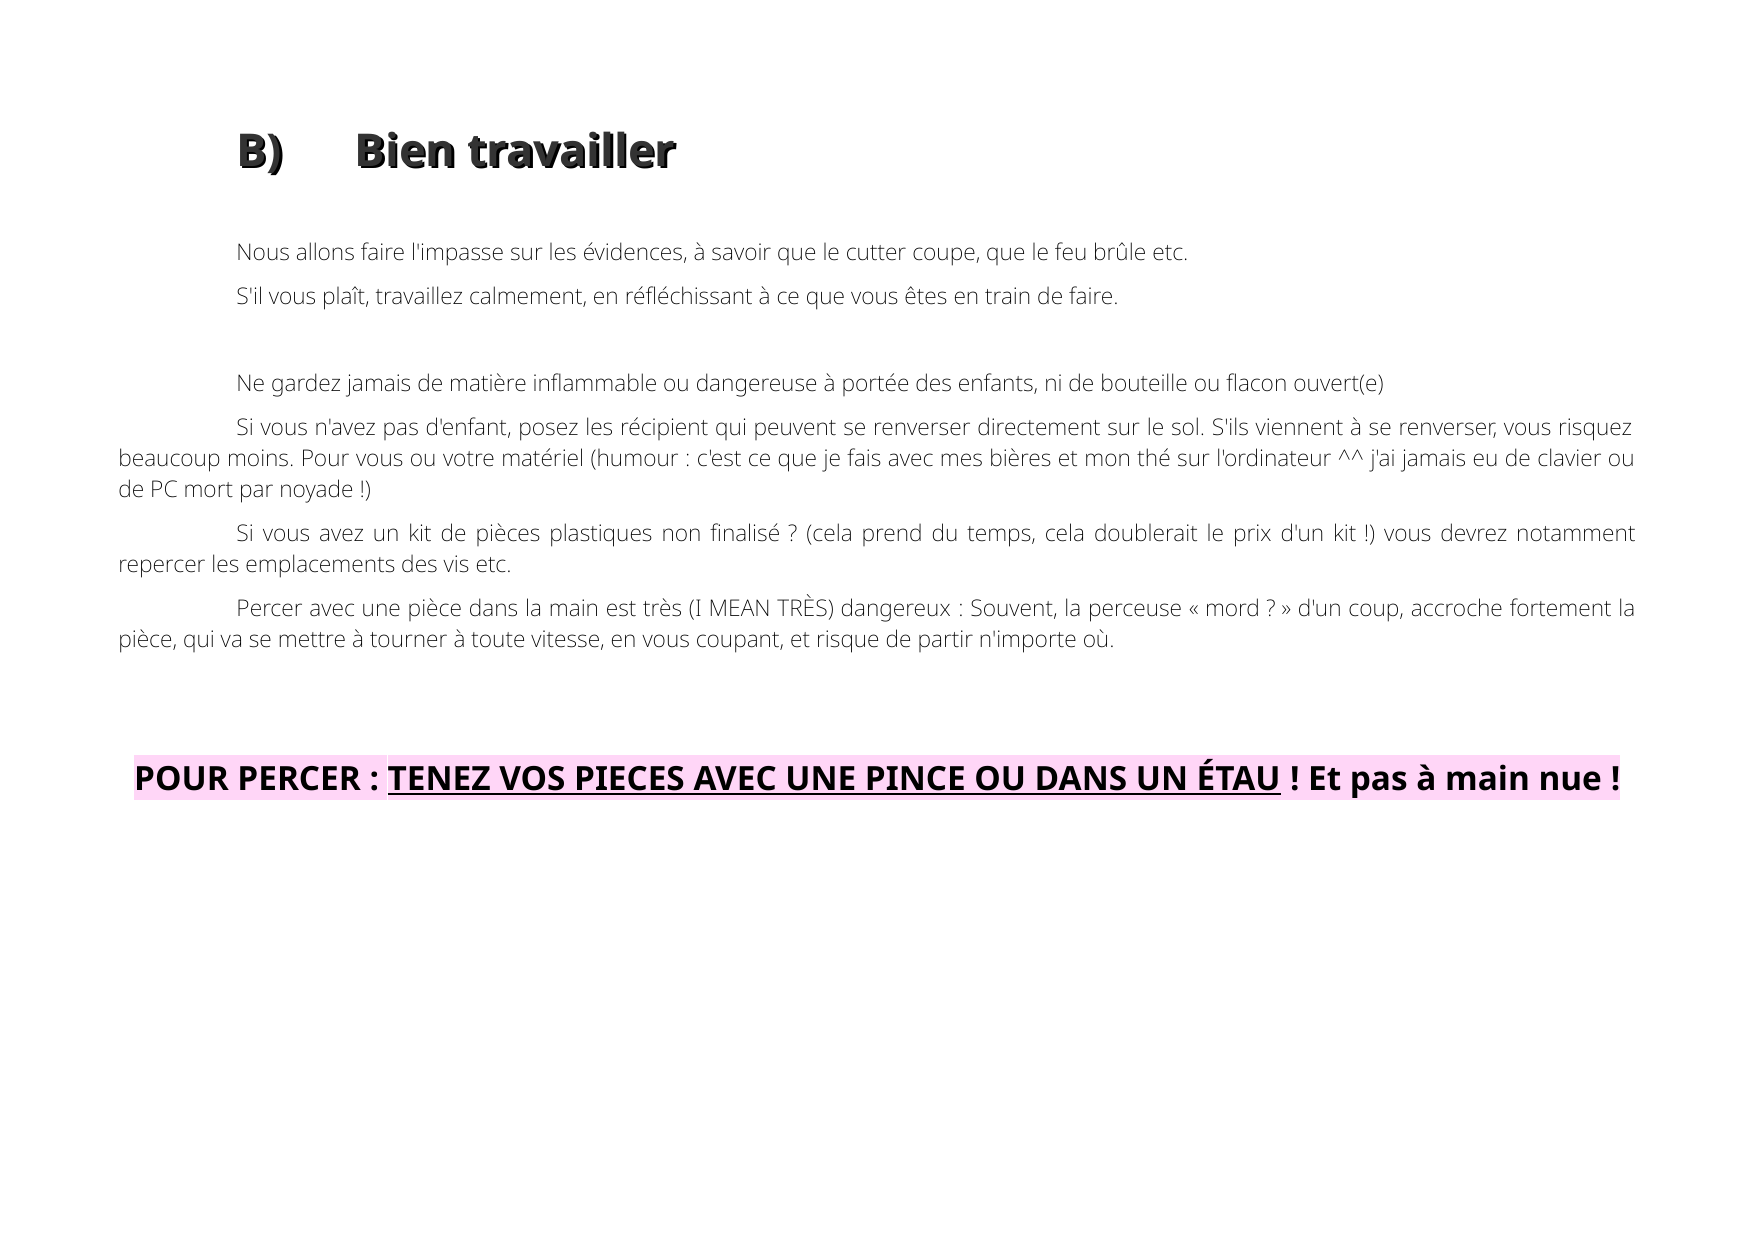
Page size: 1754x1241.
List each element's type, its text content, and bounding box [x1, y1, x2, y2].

text Nous allons faire l'impasse sur les évidences, à savoir que le cutter coupe, que le feu brûle etc. [118, 236, 1636, 267]
text Ne gardez jamais de matière inflammable ou dangereuse à portée des enfants, ni de bouteille ou flacon ouvert(e) [118, 367, 1636, 398]
text Si vous n'avez pas d'enfant, posez les récipient qui peuvent se renverser directement sur le sol. S'ils viennent à se renverser, vous risquez beaucoup moins. Pour vous ou votre matériel (humour : c'est ce que je fais avec mes bières et mon thé sur l'ordinateur ^^ j'ai jamais eu de clavier ou de PC mort par noyade !) [118, 411, 1636, 505]
subtitle Bien travailler [118, 118, 1636, 180]
text POUR PERCER : TENEZ VOS PIECES AVEC UNE PINCE OU DANS UN ÉTAU ! Et pas à main nue ! [118, 755, 1636, 800]
text S'il vous plaît, travaillez calmement, en réfléchissant à ce que vous êtes en train de faire. [118, 280, 1636, 311]
text Percer avec une pièce dans la main est très (I MEAN TRÈS) dangereux : Souvent, la perceuse « mord ? » d'un coup, accroche fortement la pièce, qui va se mettre à tourner à toute vitesse, en vous coupant, et risque de partir n'importe où. [118, 592, 1636, 655]
text Si vous avez un kit de pièces plastiques non finalisé ? (cela prend du temps, cela doublerait le prix d'un kit !) vous devrez notamment repercer les emplacements des vis etc. [118, 517, 1636, 580]
